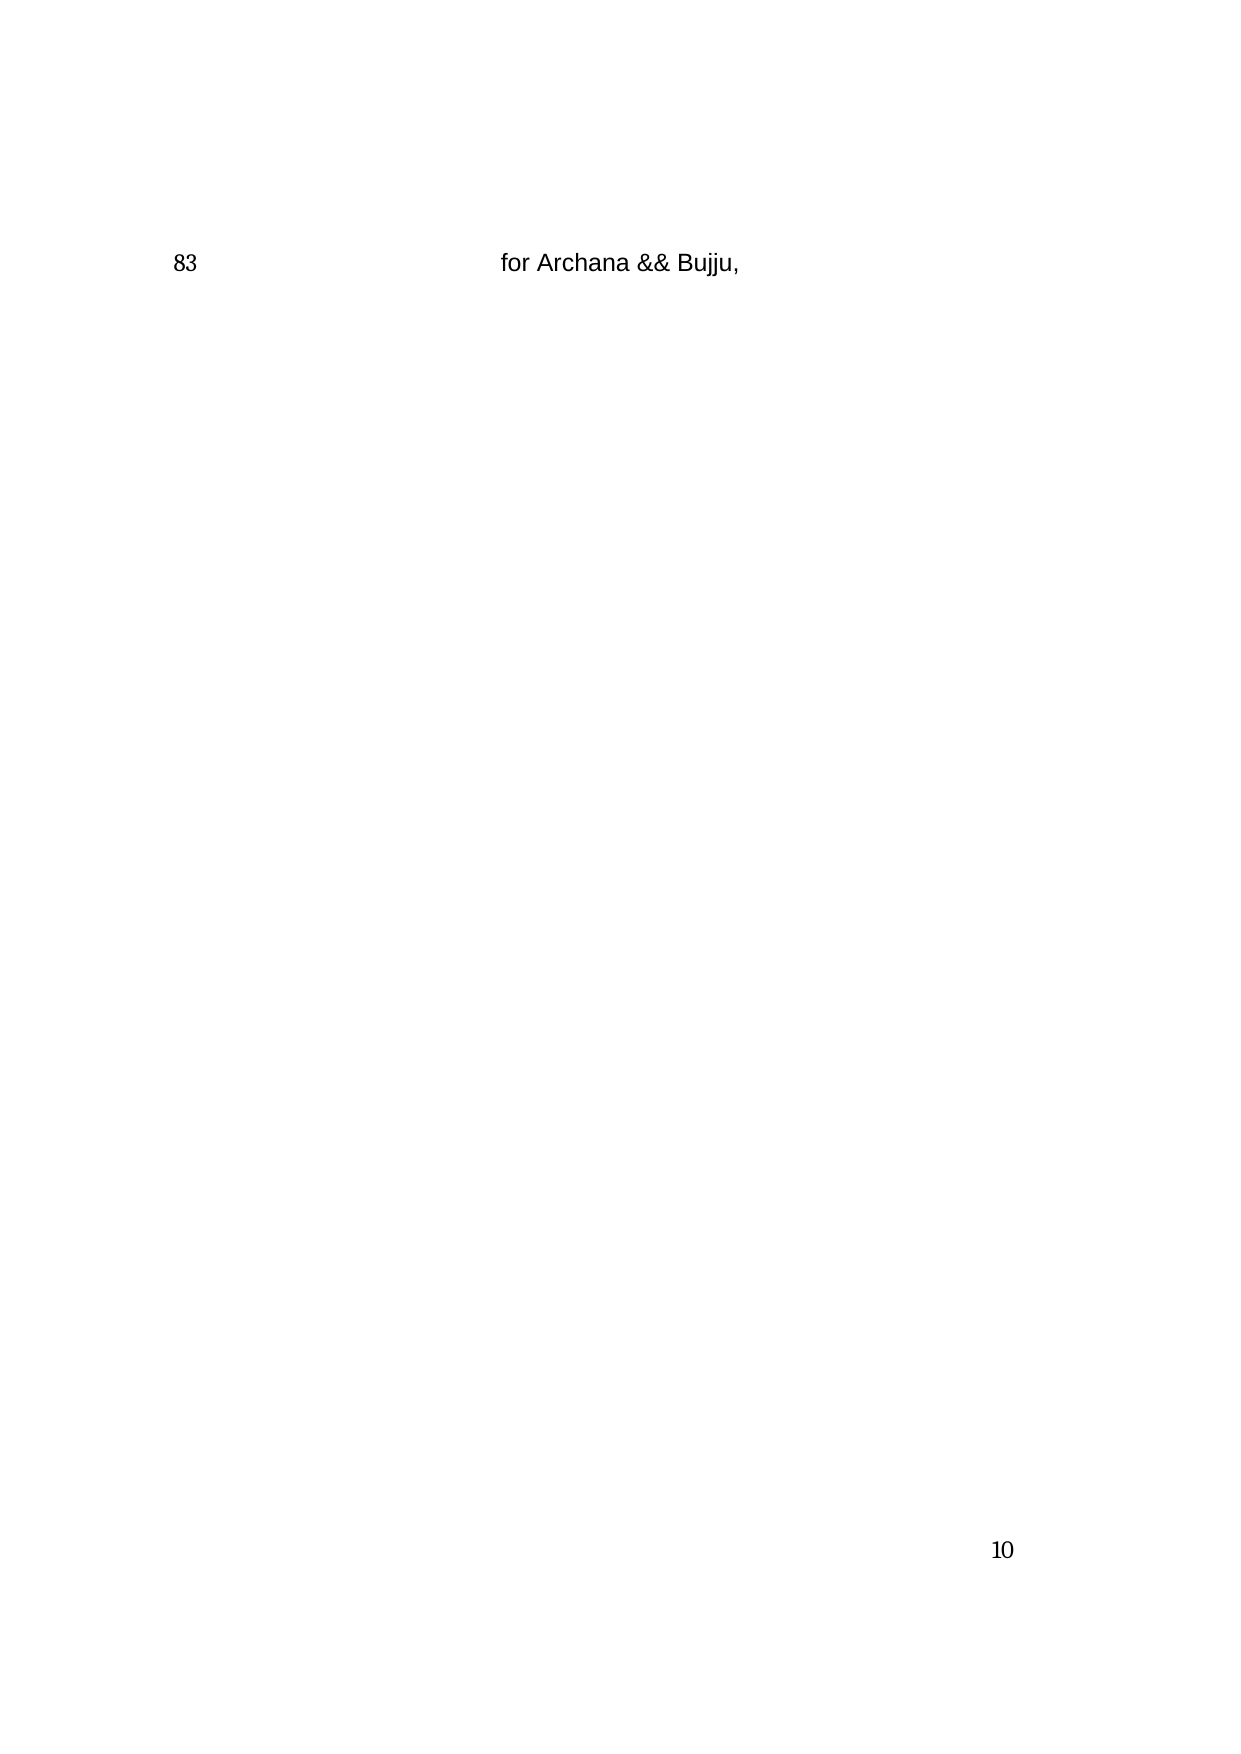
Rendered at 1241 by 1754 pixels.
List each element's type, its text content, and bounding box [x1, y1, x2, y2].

text for Archana && Bujju, [226, 248, 1014, 276]
